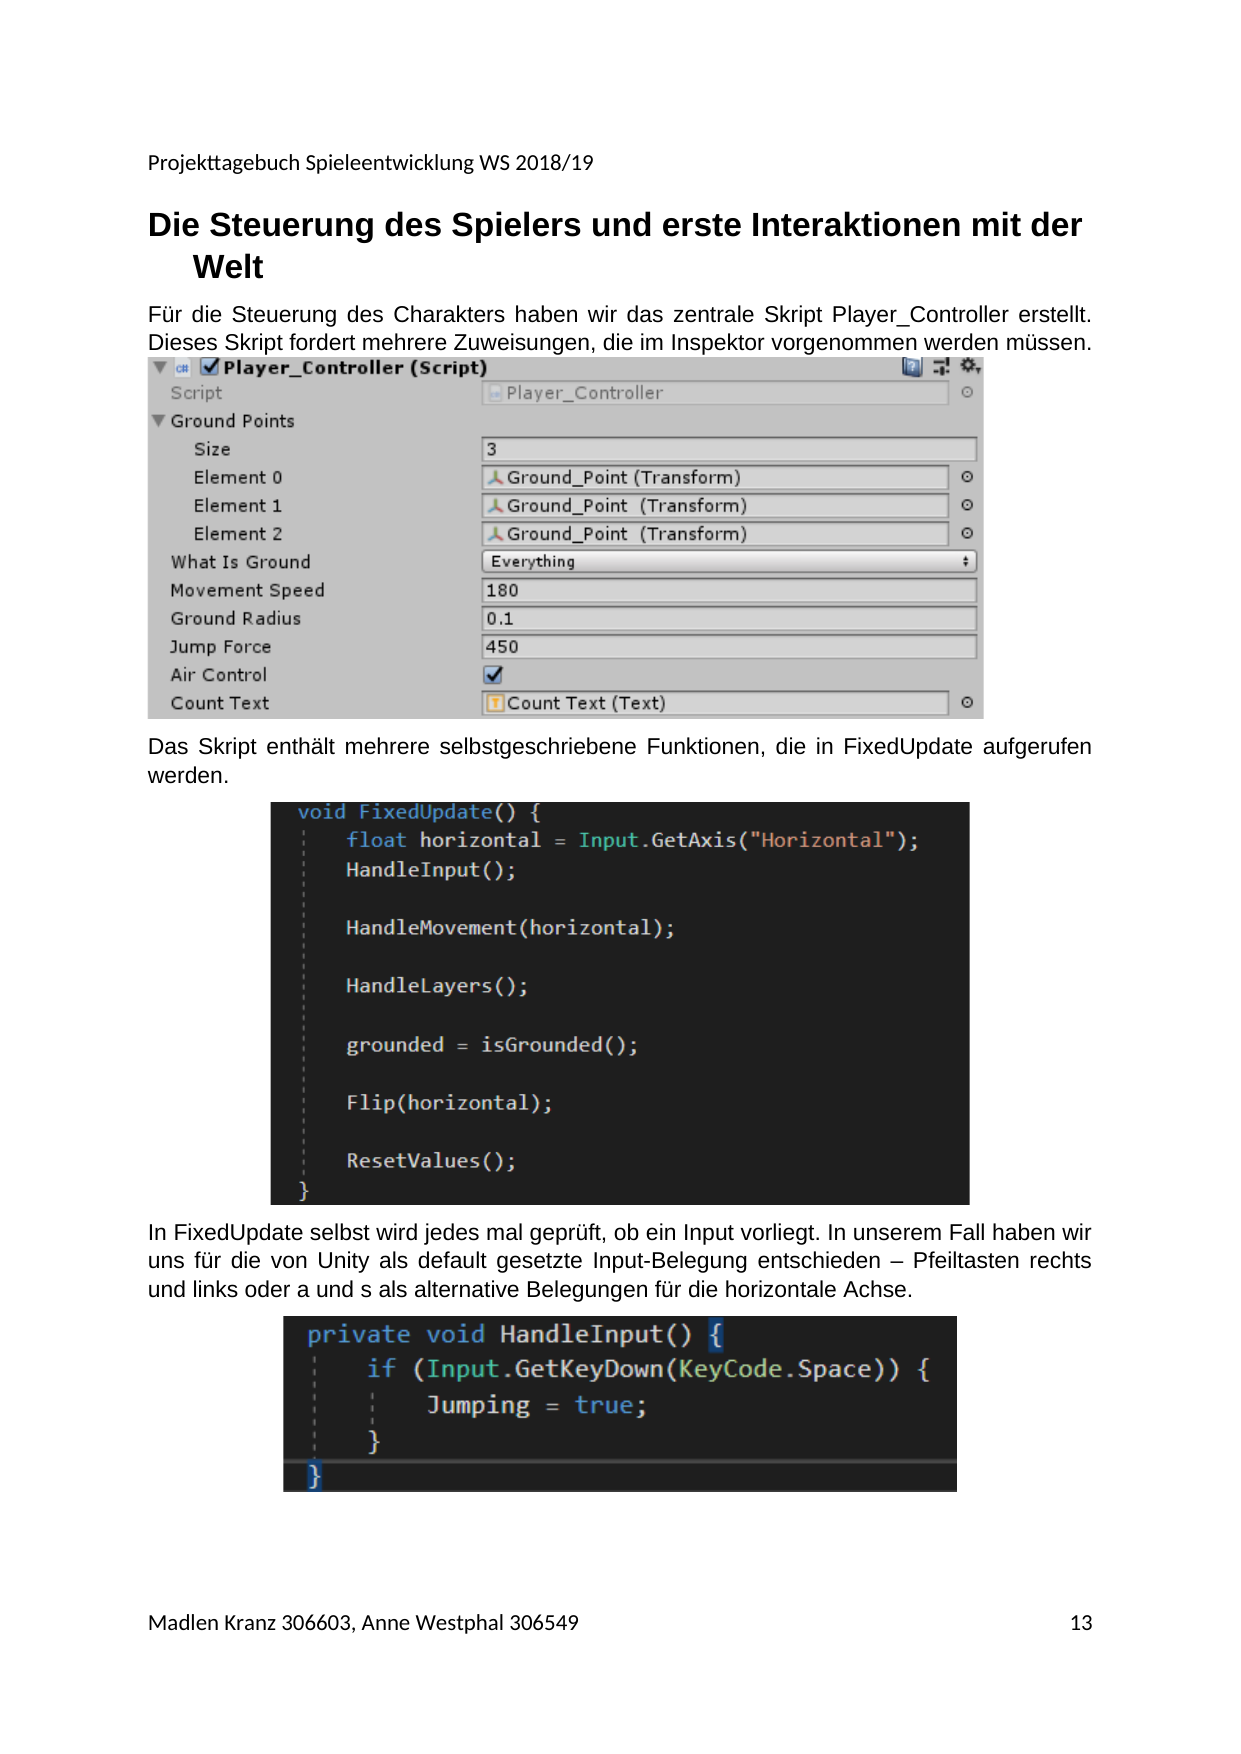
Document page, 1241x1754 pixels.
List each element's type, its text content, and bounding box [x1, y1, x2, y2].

text Für die Steuerung des Charakters haben wir das zentrale Skript Player_Controller erstellt. Dieses Skript fordert mehrere Zuweisungen, die im Inspektor vorgenommen werden müssen. [148, 301, 1093, 719]
subtitle Die Steuerung des Spielers und erste Interaktionen mit der Welt [148, 205, 1093, 285]
text Das Skript enthält mehrere selbstgeschriebene Funktionen, die in FixedUpdate aufgerufen werden. [148, 733, 1093, 788]
picture [283, 1316, 957, 1492]
text In FixedUpdate selbst wird jedes mal geprüft, ob ein Input vorliegt. In unserem Fall haben wir uns für die von Unity als default gesetzte Input-Belegung entschieden – Pfeiltasten rechts und links oder a und s als alternative Belegungen für die horizontale Achse. [148, 1219, 1093, 1302]
picture [147, 357, 984, 719]
picture [270, 802, 970, 1205]
